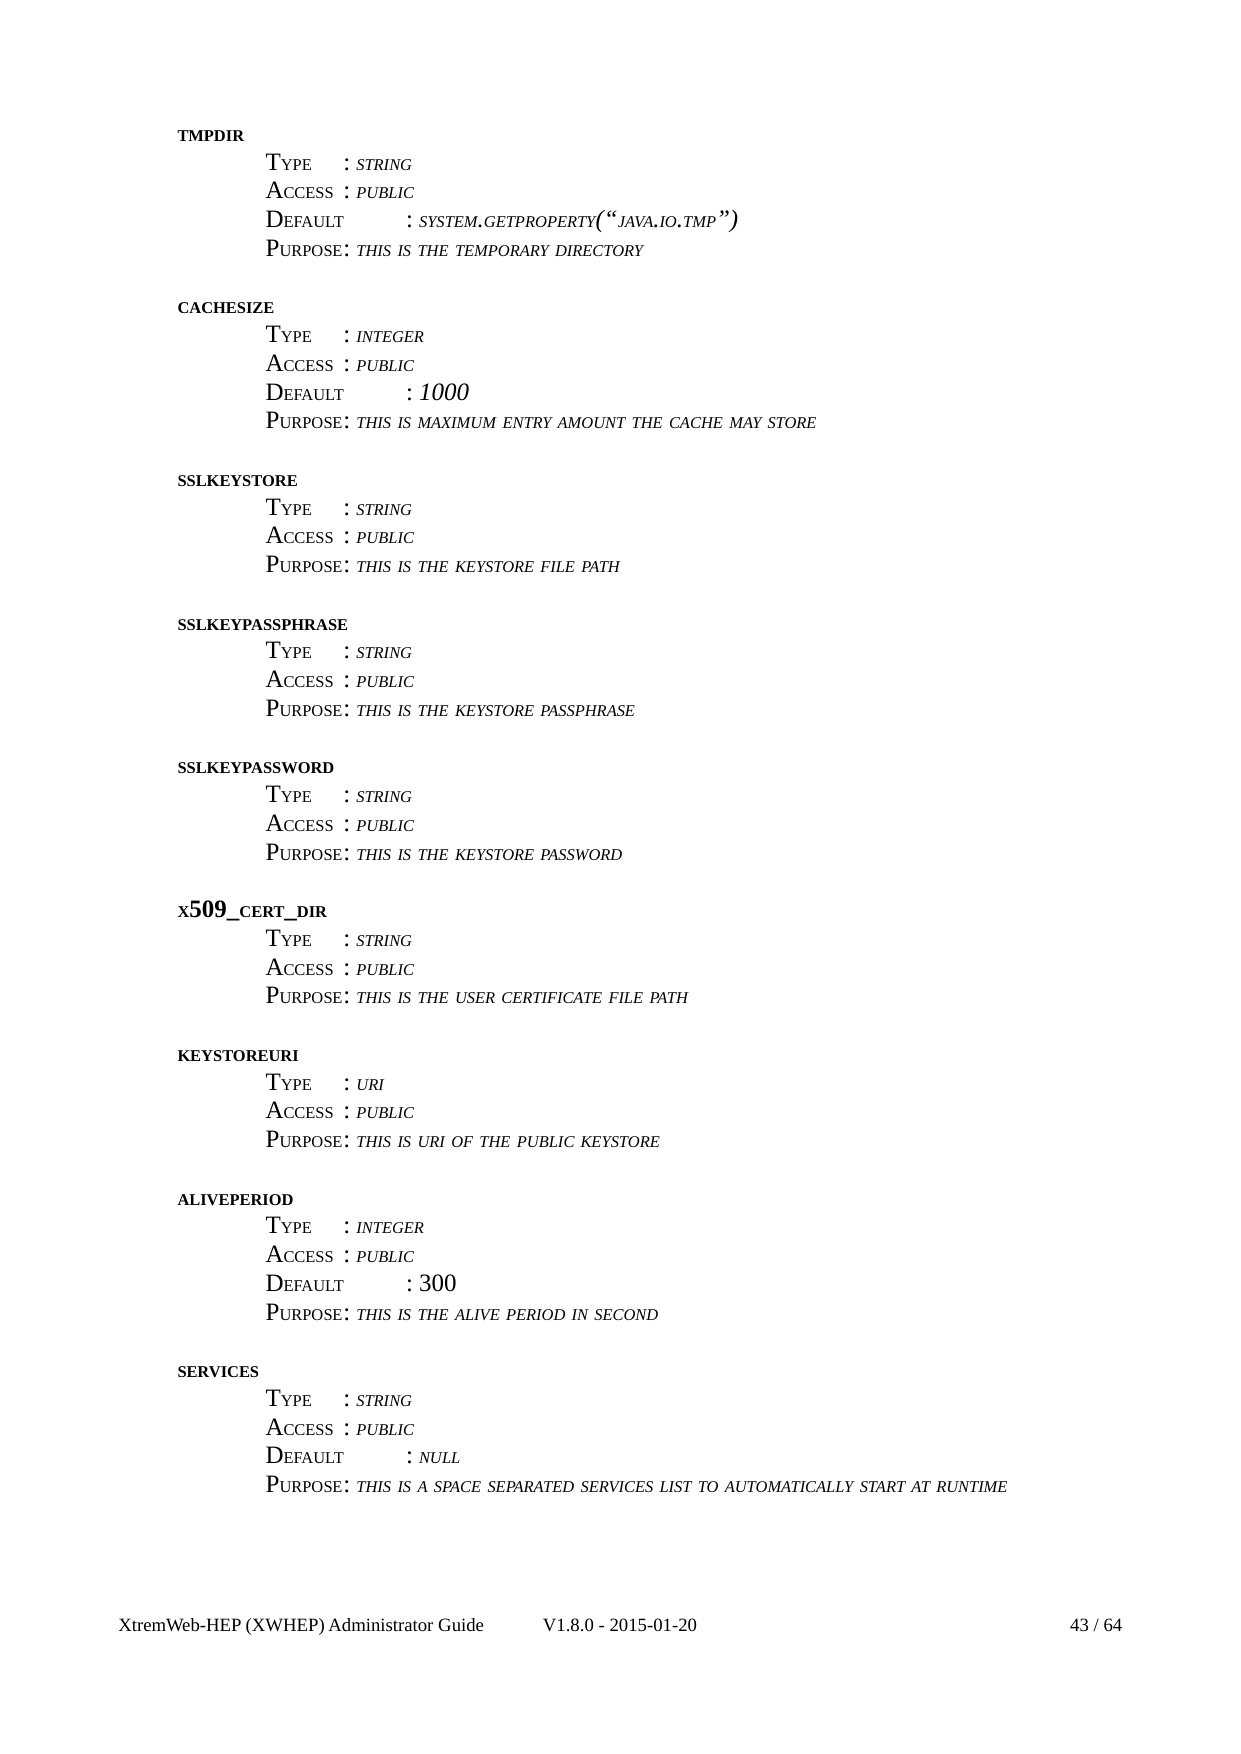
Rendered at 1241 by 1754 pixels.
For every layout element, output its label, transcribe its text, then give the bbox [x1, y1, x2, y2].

text Default : 1000 [265, 377, 1122, 406]
text sslkeystore [177, 463, 1122, 492]
text Type : integer [265, 319, 1122, 348]
text Type : string [265, 1383, 1122, 1412]
text Purpose : this is the temporary directory [265, 233, 1122, 262]
text Default : null [265, 1441, 1122, 1469]
text Purpose : this is the user certificate file path [265, 981, 1122, 1009]
text Type : string [265, 147, 1122, 176]
text Purpose : this is the keystore file path [265, 549, 1122, 578]
text Type : uri [265, 1067, 1122, 1096]
text Purpose : this is maximum entry amount the cache may store [265, 406, 1122, 434]
text services [177, 1354, 1122, 1383]
text tmpdir [177, 118, 1122, 147]
text Access : public [265, 808, 1122, 837]
text Default : system.getproperty(“java.io.tmp”) [265, 204, 1122, 233]
text Purpose : this is a space separated services list to automatically start at runtime [265, 1469, 1122, 1498]
text cachesize [177, 291, 1122, 319]
text Type : string [265, 779, 1122, 808]
text Access : public [265, 1096, 1122, 1124]
text Access : public [265, 1239, 1122, 1268]
text Access : public [265, 521, 1122, 549]
text keystoreuri [177, 1038, 1122, 1067]
text Access : public [265, 664, 1122, 693]
text x509_cert_dir [177, 894, 1122, 923]
text Purpose : this is the alive period in second [265, 1297, 1122, 1326]
text Access : public [265, 348, 1122, 377]
text sslkeypassword [177, 751, 1122, 779]
text Purpose : this is the keystore password [265, 837, 1122, 866]
text Type : string [265, 923, 1122, 952]
text Type : string [265, 636, 1122, 664]
text Default : 300 [265, 1268, 1122, 1297]
text Purpose : this is uri of the public keystore [265, 1124, 1122, 1153]
text Type : integer [265, 1211, 1122, 1239]
text aliveperiod [177, 1182, 1122, 1211]
text Type : string [265, 492, 1122, 521]
text sslkeypassphrase [177, 607, 1122, 636]
text Access : public [265, 176, 1122, 204]
text Access : public [265, 952, 1122, 981]
text Access : public [265, 1412, 1122, 1441]
text Purpose : this is the keystore passphrase [265, 693, 1122, 722]
